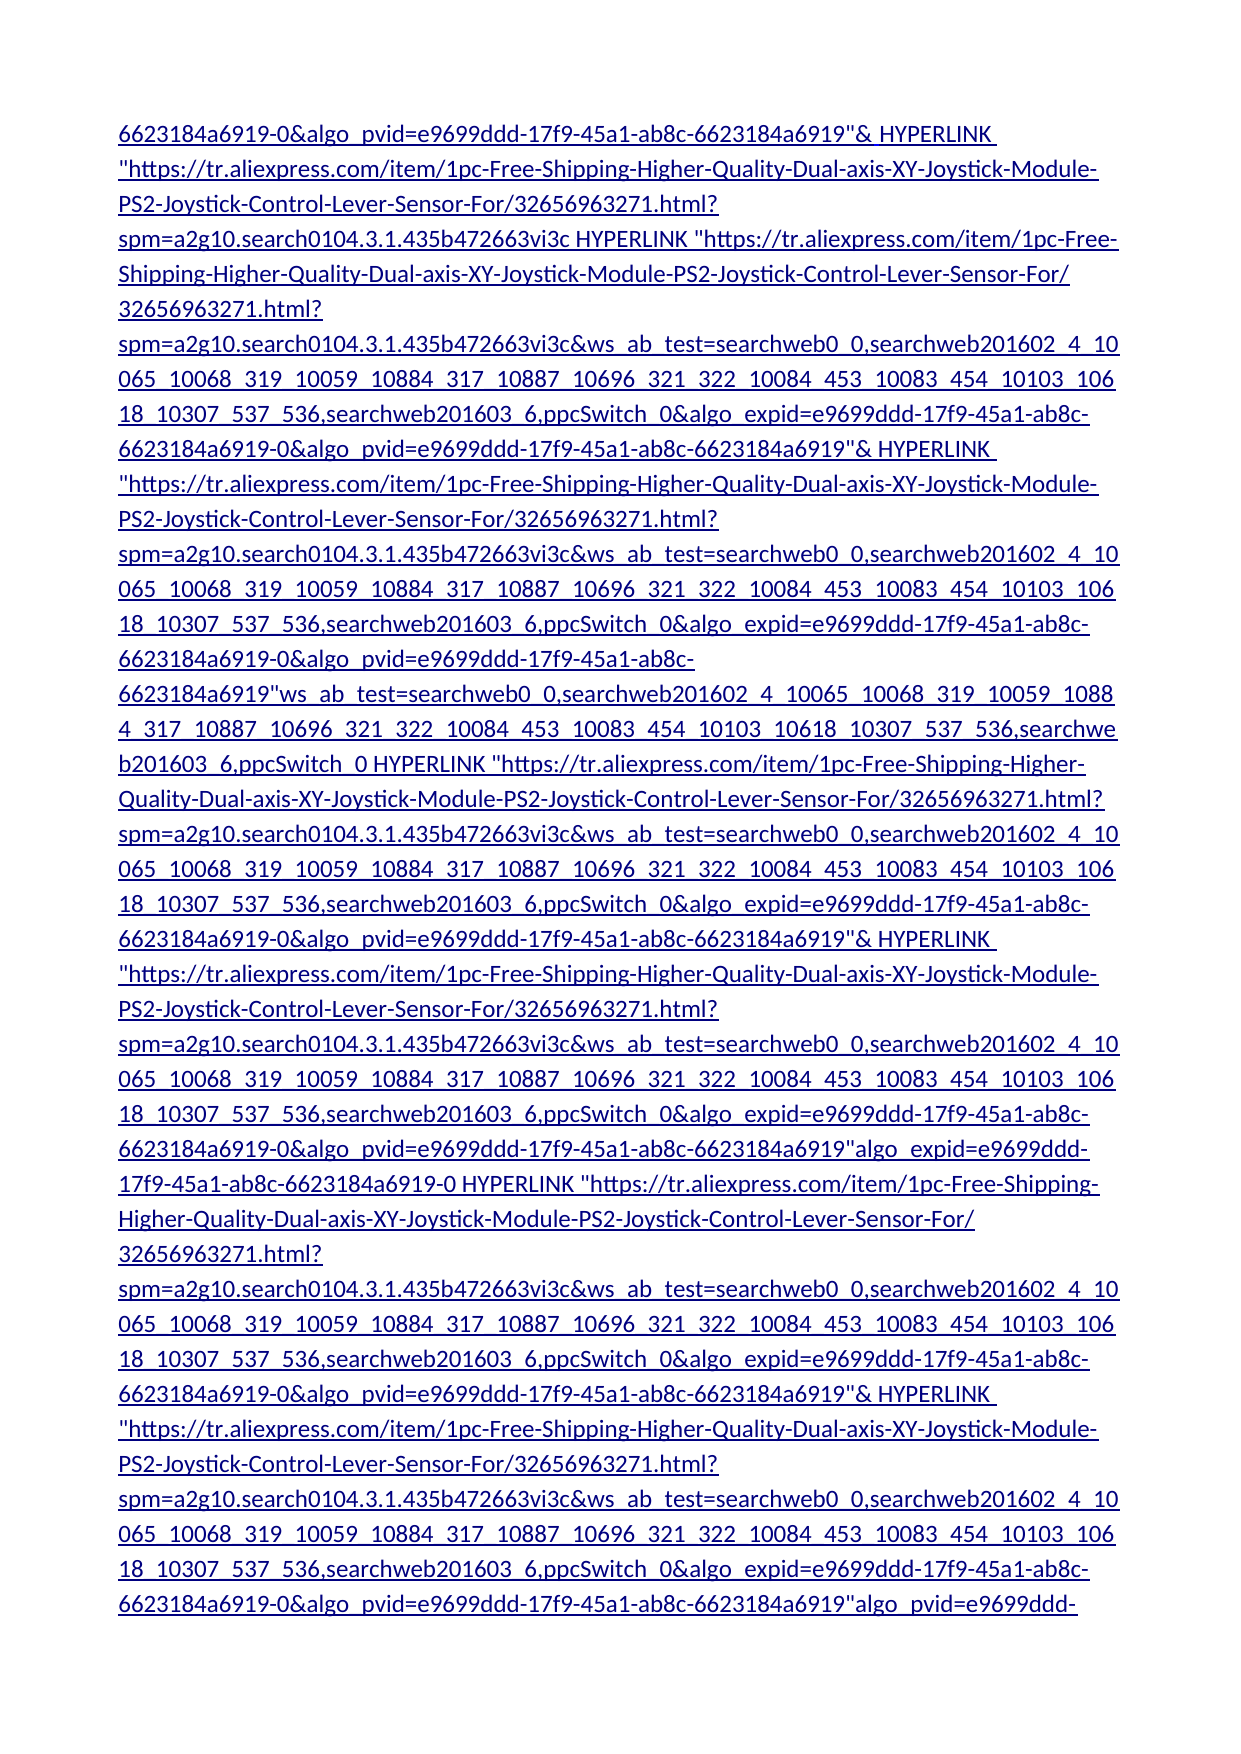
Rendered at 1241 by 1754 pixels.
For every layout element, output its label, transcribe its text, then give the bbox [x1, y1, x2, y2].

text 6623184a6919-0&algo_pvid=e9699ddd-17f9-45a1-ab8c-6623184a6919"& HYPERLINK "https://tr.aliexpress.com/item/1pc-Free-Shipping-Higher-Quality-Dual-axis-XY-Joystick-Module-PS2-Joystick-Control-Lever-Sensor-For/32656963271.html?spm=a2g10.search0104.3.1.435b472663vi3c HYPERLINK "https://tr.aliexpress.com/item/1pc-Free-Shipping-Higher-Quality-Dual-axis-XY-Joystick-Module-PS2-Joystick-Control-Lever-Sensor-For/32656963271.html?spm=a2g10.search0104.3.1.435b472663vi3c&ws_ab_test=searchweb0_0,searchweb201602_4_10065_10068_319_10059_10884_317_10887_10696_321_322_10084_453_10083_454_10103_10618_10307_537_536,searchweb201603_6,ppcSwitch_0&algo_expid=e9699ddd-17f9-45a1-ab8c-6623184a6919-0&algo_pvid=e9699ddd-17f9-45a1-ab8c-6623184a6919"& HYPERLINK "https://tr.aliexpress.com/item/1pc-Free-Shipping-Higher-Quality-Dual-axis-XY-Joystick-Module-PS2-Joystick-Control-Lever-Sensor-For/32656963271.html?spm=a2g10.search0104.3.1.435b472663vi3c&ws_ab_test=searchweb0_0,searchweb201602_4_10065_10068_319_10059_10884_317_10887_10696_321_322_10084_453_10083_454_10103_10618_10307_537_536,searchweb201603_6,ppcSwitch_0&algo_expid=e9699ddd-17f9-45a1-ab8c-6623184a6919-0&algo_pvid=e9699ddd-17f9-45a1-ab8c-6623184a6919"ws_ab_test=searchweb0_0,searchweb201602_4_10065_10068_319_10059_10884_317_10887_10696_321_322_10084_453_10083_454_10103_10618_10307_537_536,searchweb201603_6,ppcSwitch_0 HYPERLINK "https://tr.aliexpress.com/item/1pc-Free-Shipping-Higher-Quality-Dual-axis-XY-Joystick-Module-PS2-Joystick-Control-Lever-Sensor-For/32656963271.html?spm=a2g10.search0104.3.1.435b472663vi3c&ws_ab_test=searchweb0_0,searchweb201602_4_10065_10068_319_10059_10884_317_10887_10696_321_322_10084_453_10083_454_10103_10618_10307_537_536,searchweb201603_6,ppcSwitch_0&algo_expid=e9699ddd-17f9-45a1-ab8c-6623184a6919-0&algo_pvid=e9699ddd-17f9-45a1-ab8c-6623184a6919"& HYPERLINK "https://tr.aliexpress.com/item/1pc-Free-Shipping-Higher-Quality-Dual-axis-XY-Joystick-Module-PS2-Joystick-Control-Lever-Sensor-For/32656963271.html?spm=a2g10.search0104.3.1.435b472663vi3c&ws_ab_test=searchweb0_0,searchweb201602_4_10065_10068_319_10059_10884_317_10887_10696_321_322_10084_453_10083_454_10103_10618_10307_537_536,searchweb201603_6,ppcSwitch_0&algo_expid=e9699ddd-17f9-45a1-ab8c-6623184a6919-0&algo_pvid=e9699ddd-17f9-45a1-ab8c-6623184a6919"algo_expid=e9699ddd-17f9-45a1-ab8c-6623184a6919-0 HYPERLINK "https://tr.aliexpress.com/item/1pc-Free-Shipping-Higher-Quality-Dual-axis-XY-Joystick-Module-PS2-Joystick-Control-Lever-Sensor-For/32656963271.html?spm=a2g10.search0104.3.1.435b472663vi3c&ws_ab_test=searchweb0_0,searchweb201602_4_10065_10068_319_10059_10884_317_10887_10696_321_322_10084_453_10083_454_10103_10618_10307_537_536,searchweb201603_6,ppcSwitch_0&algo_expid=e9699ddd-17f9-45a1-ab8c-6623184a6919-0&algo_pvid=e9699ddd-17f9-45a1-ab8c-6623184a6919"& HYPERLINK "https://tr.aliexpress.com/item/1pc-Free-Shipping-Higher-Quality-Dual-axis-XY-Joystick-Module-PS2-Joystick-Control-Lever-Sensor-For/32656963271.html?spm=a2g10.search0104.3.1.435b472663vi3c&ws_ab_test=searchweb0_0,searchweb201602_4_10065_10068_319_10059_10884_317_10887_10696_321_322_10084_453_10083_454_10103_10618_10307_537_536,searchweb201603_6,ppcSwitch_0&algo_expid=e9699ddd-17f9-45a1-ab8c-6623184a6919-0&algo_pvid=e9699ddd-17f9-45a1-ab8c-6623184a6919"algo_pvid=e9699ddd- [118, 118, 1122, 1619]
